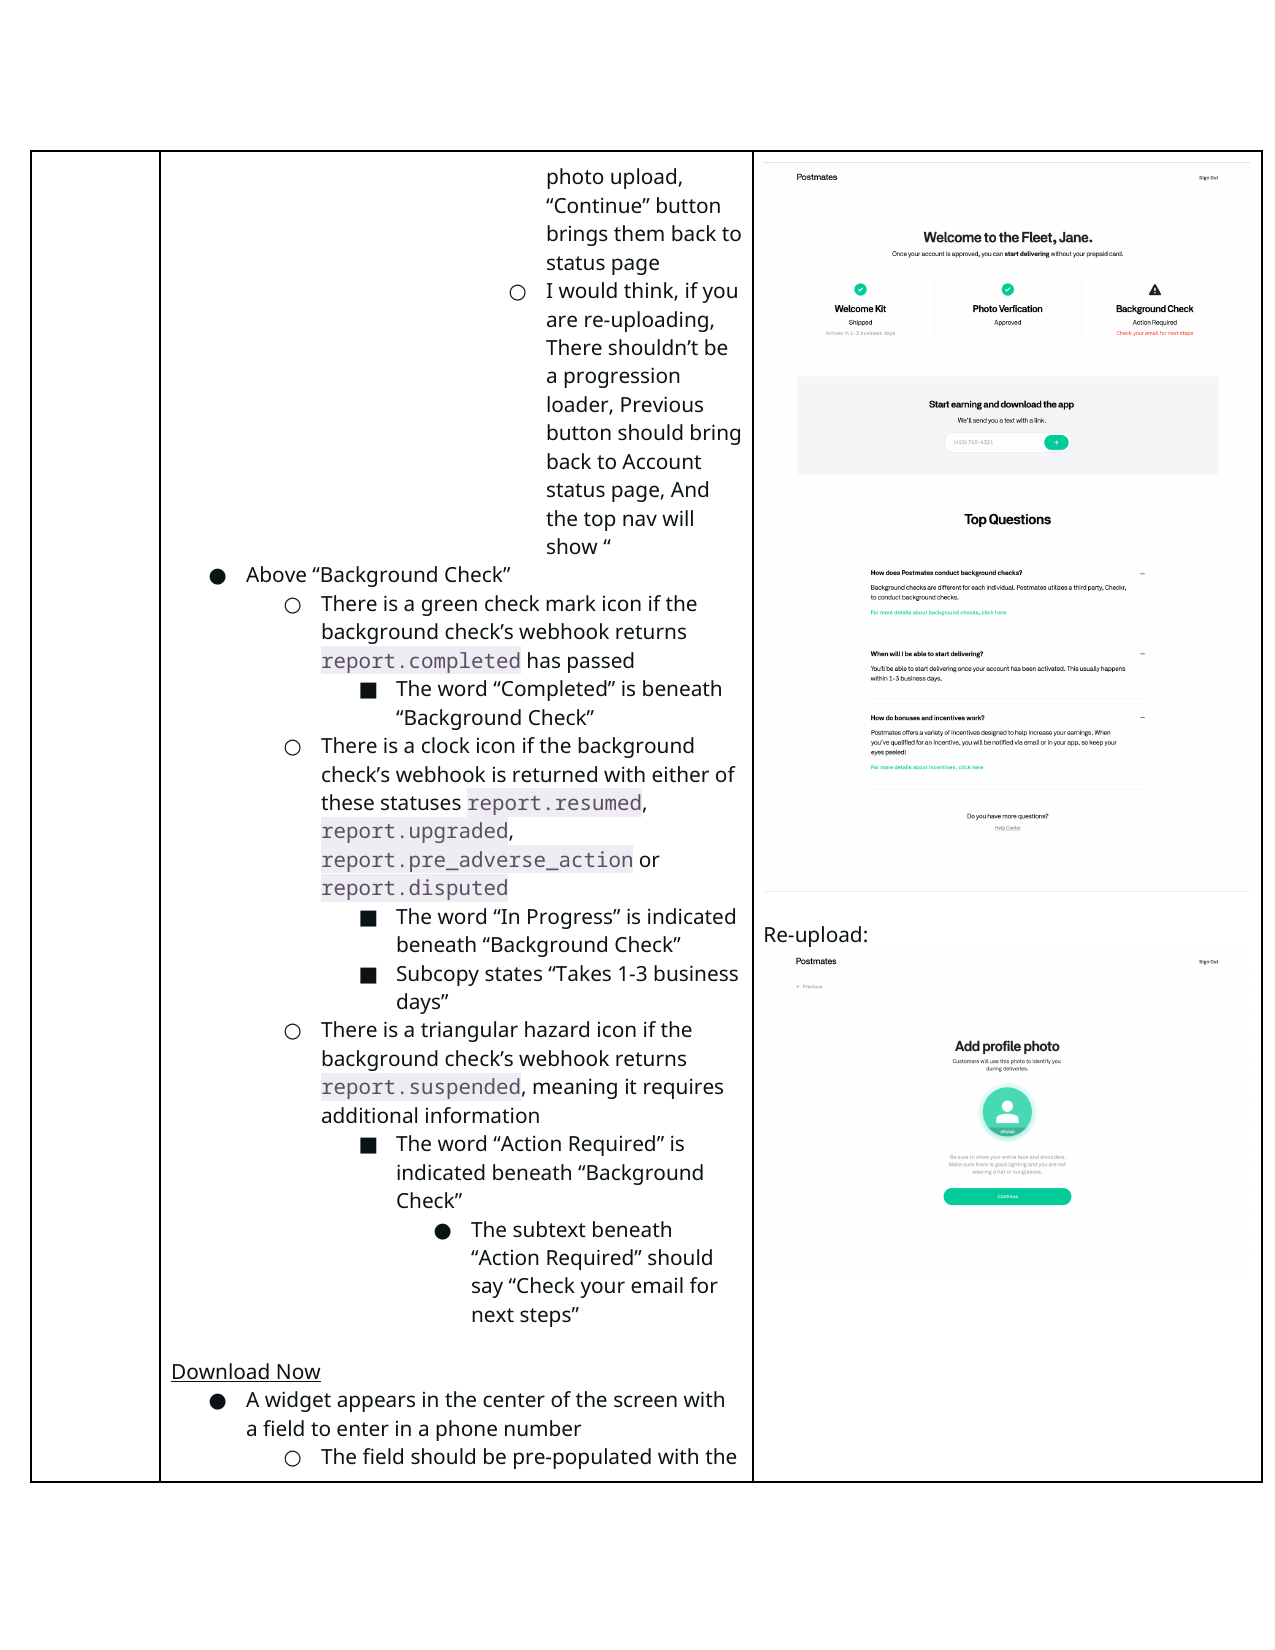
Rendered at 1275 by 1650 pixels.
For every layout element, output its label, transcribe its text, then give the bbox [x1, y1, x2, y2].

table_cell Re-upload: [754, 152, 1261, 1481]
picture [763, 948, 1251, 1278]
picture [763, 162, 1251, 892]
table_cell photo upload, “Continue” button brings them back to status page I would think, if you are re-uploading, There shouldn’t be a progression loader, Previous button should bring back to Account status page, And the top nav will show “ Above “Background Check” There is a green check mark icon if the background check’s webhook returns report.completed has passed The word “Completed” is beneath “Background Check” There is a clock icon if the background check’s webhook is returned with either of these statuses report.resumed, report.upgraded, report.pre_adverse_action or report.disputed The word “In Progress” is indicated beneath “Background Check” Subcopy states “Takes 1-3 business days” There is a triangular hazard icon if the background check’s webhook returns report.suspended, meaning it requires additional information The word “Action Required” is indicated beneath “Background Check” The subtext beneath “Action Required” should say “Check your email for next steps” Download Now A widget appears in the center of the screen with a field to enter in a phone number The field should be pre-populated with the [161, 152, 752, 1481]
table_cell [32, 152, 159, 1481]
